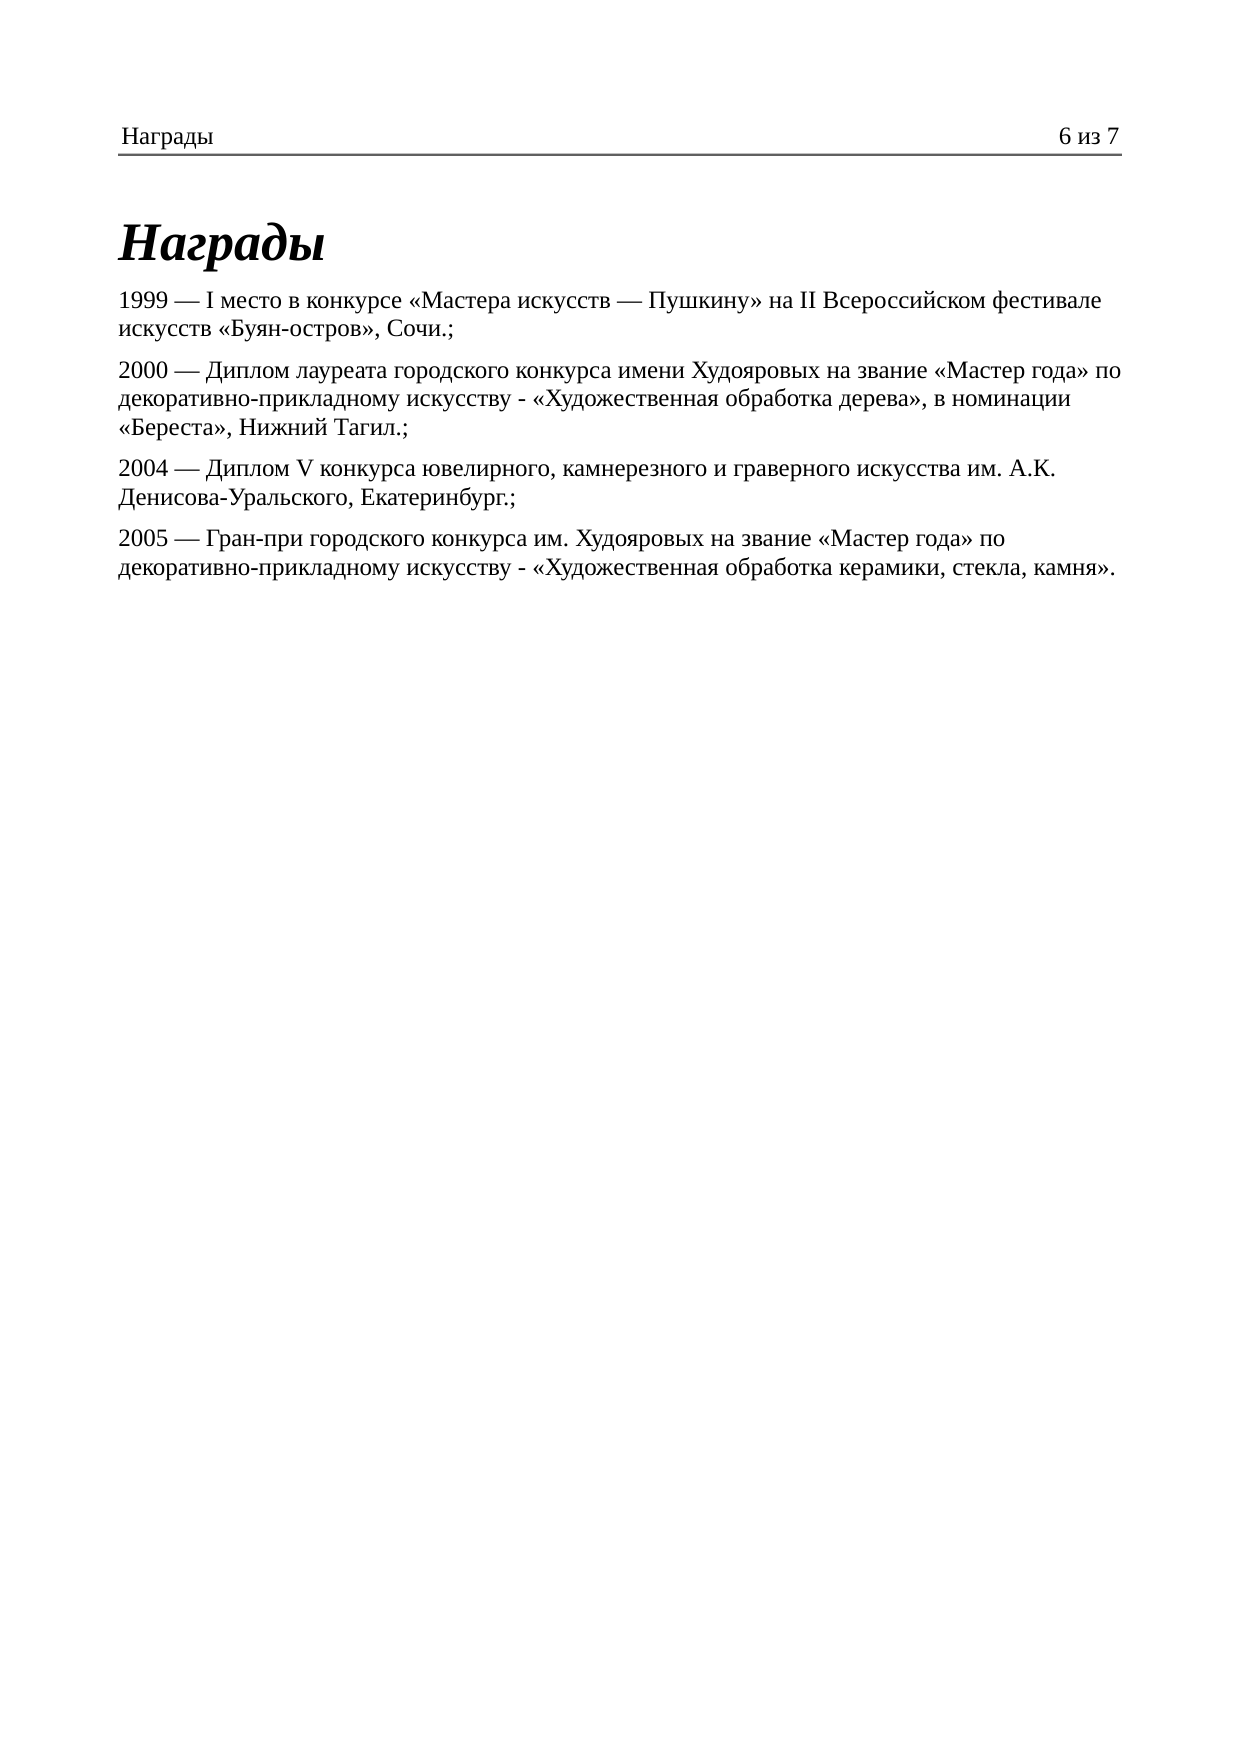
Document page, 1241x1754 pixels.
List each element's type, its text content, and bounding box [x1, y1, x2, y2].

text 1999 — I место в конкурсе «Мастера искусств — Пушкину» на II Всероссийском фестивале искусств «Буян-остров», Сочи.; [118, 285, 1122, 342]
subtitle Награды [118, 210, 1122, 272]
text 2005 — Гран-при городского конкурса им. Худояровых на звание «Мастер года» по декоративно-прикладному искусству - «Художественная обработка керамики, стекла, камня». [118, 523, 1122, 581]
text 2004 — Диплом V конкурса ювелирного, камнерезного и граверного искусства им. А.К. Денисова-Уральского, Екатеринбург.; [118, 453, 1122, 511]
text 2000 — Диплом лауреата городского конкурса имени Худояровых на звание «Мастер года» по декоративно-прикладному искусству - «Художественная обработка дерева», в номинации «Береста», Нижний Тагил.; [118, 355, 1122, 441]
